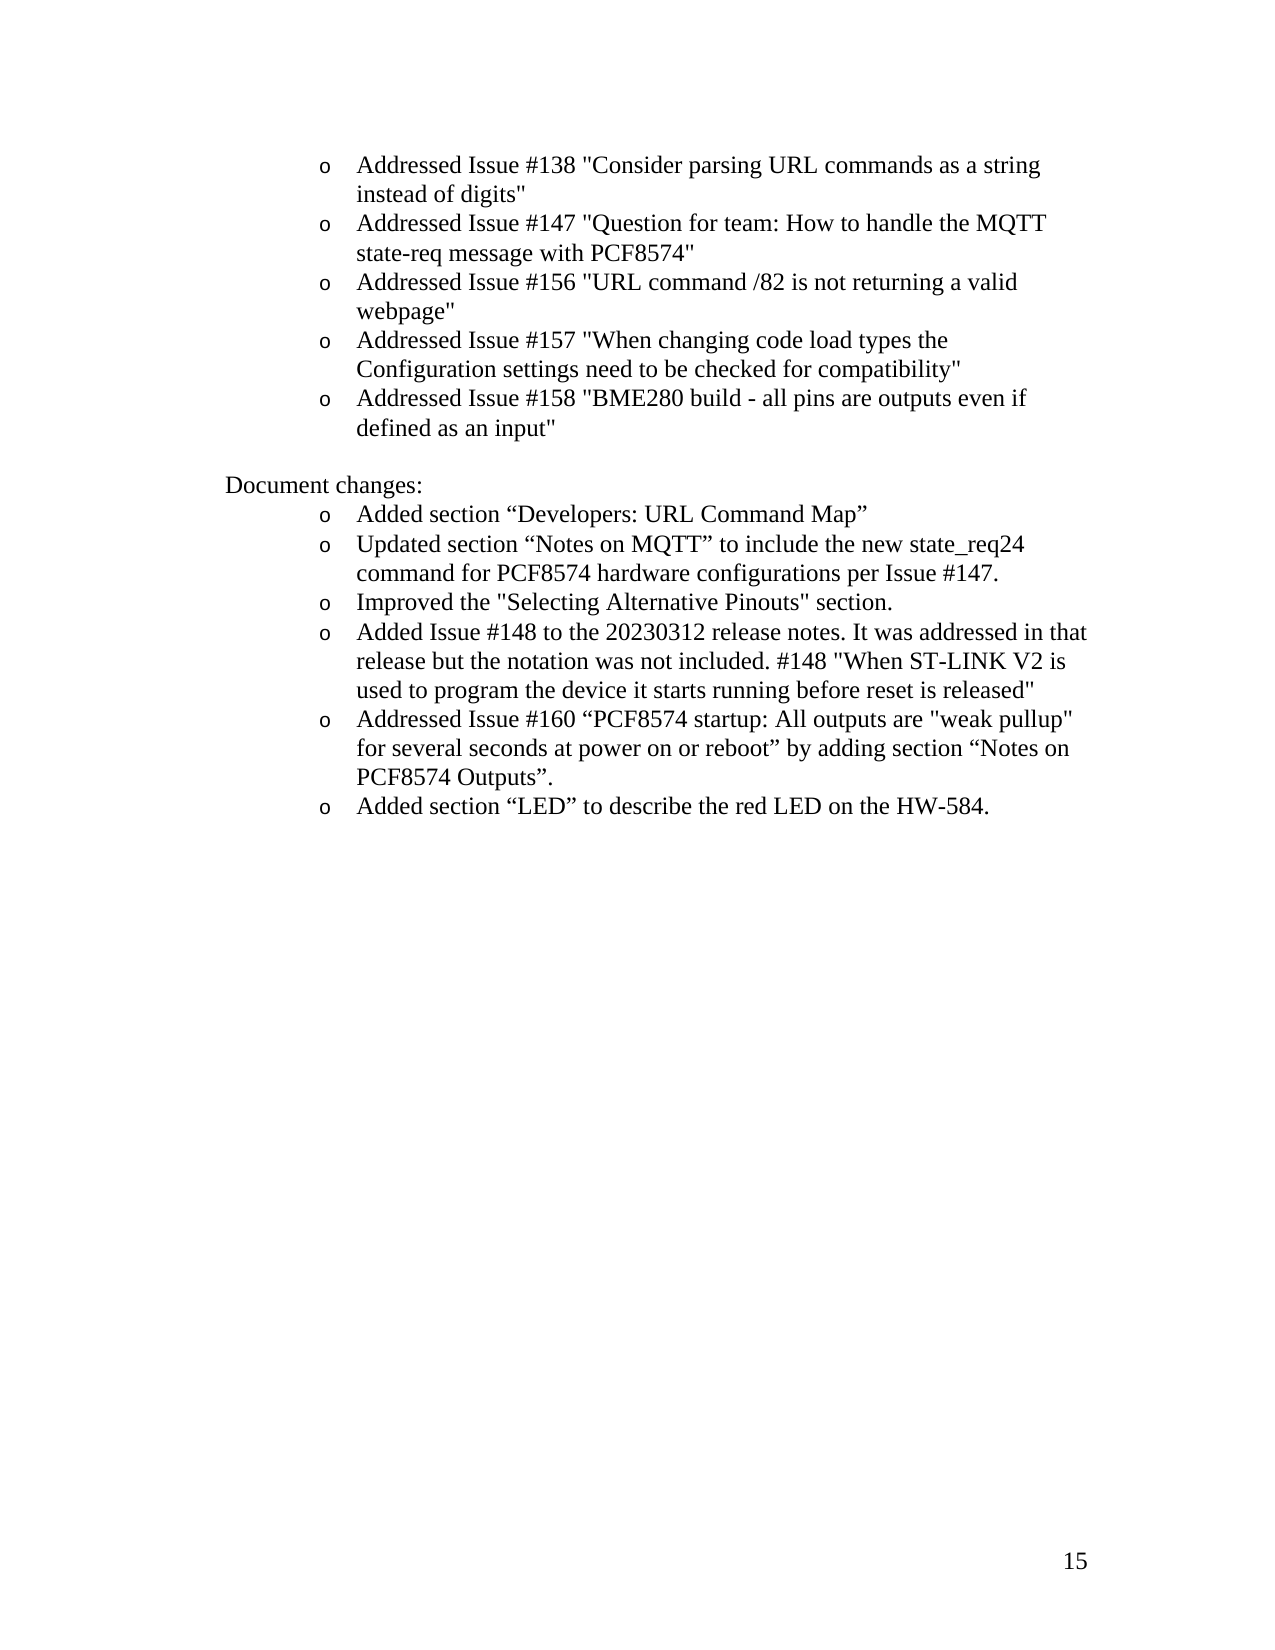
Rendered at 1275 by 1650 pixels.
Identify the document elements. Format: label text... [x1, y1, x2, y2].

list Added section “Developers: URL Command Map” [319, 499, 1087, 529]
list Addressed Issue #157 "When changing code load types the Configuration settings need to be checked for compatibility" [319, 325, 1087, 383]
list Addressed Issue #158 "BME280 build - all pins are outputs even if defined as an input" [319, 383, 1087, 442]
list Addressed Issue #156 "URL command /82 is not returning a valid webpage" [319, 267, 1087, 325]
list Improved the "Selecting Alternative Pinouts" section. [319, 587, 1087, 617]
list Addressed Issue #138 "Consider parsing URL commands as a string instead of digits" [319, 150, 1087, 208]
list Added section “LED” to describe the red LED on the HW-584. [319, 791, 1087, 820]
list Added Issue #148 to the 20230312 release notes. It was addressed in that release but the notation was not included. #148 "When ST-LINK V2 is used to program the device it starts running before reset is released" [319, 617, 1087, 704]
list Addressed Issue #160 “PCF8574 startup: All outputs are "weak pullup" for several seconds at power on or reboot” by adding section “Notes on PCF8574 Outputs”. [319, 704, 1087, 791]
text Document changes: [225, 470, 1087, 499]
list Addressed Issue #147 "Question for team: How to handle the MQTT state-req message with PCF8574" [319, 208, 1087, 267]
list Updated section “Notes on MQTT” to include the new state_req24 command for PCF8574 hardware configurations per Issue #147. [319, 529, 1087, 587]
